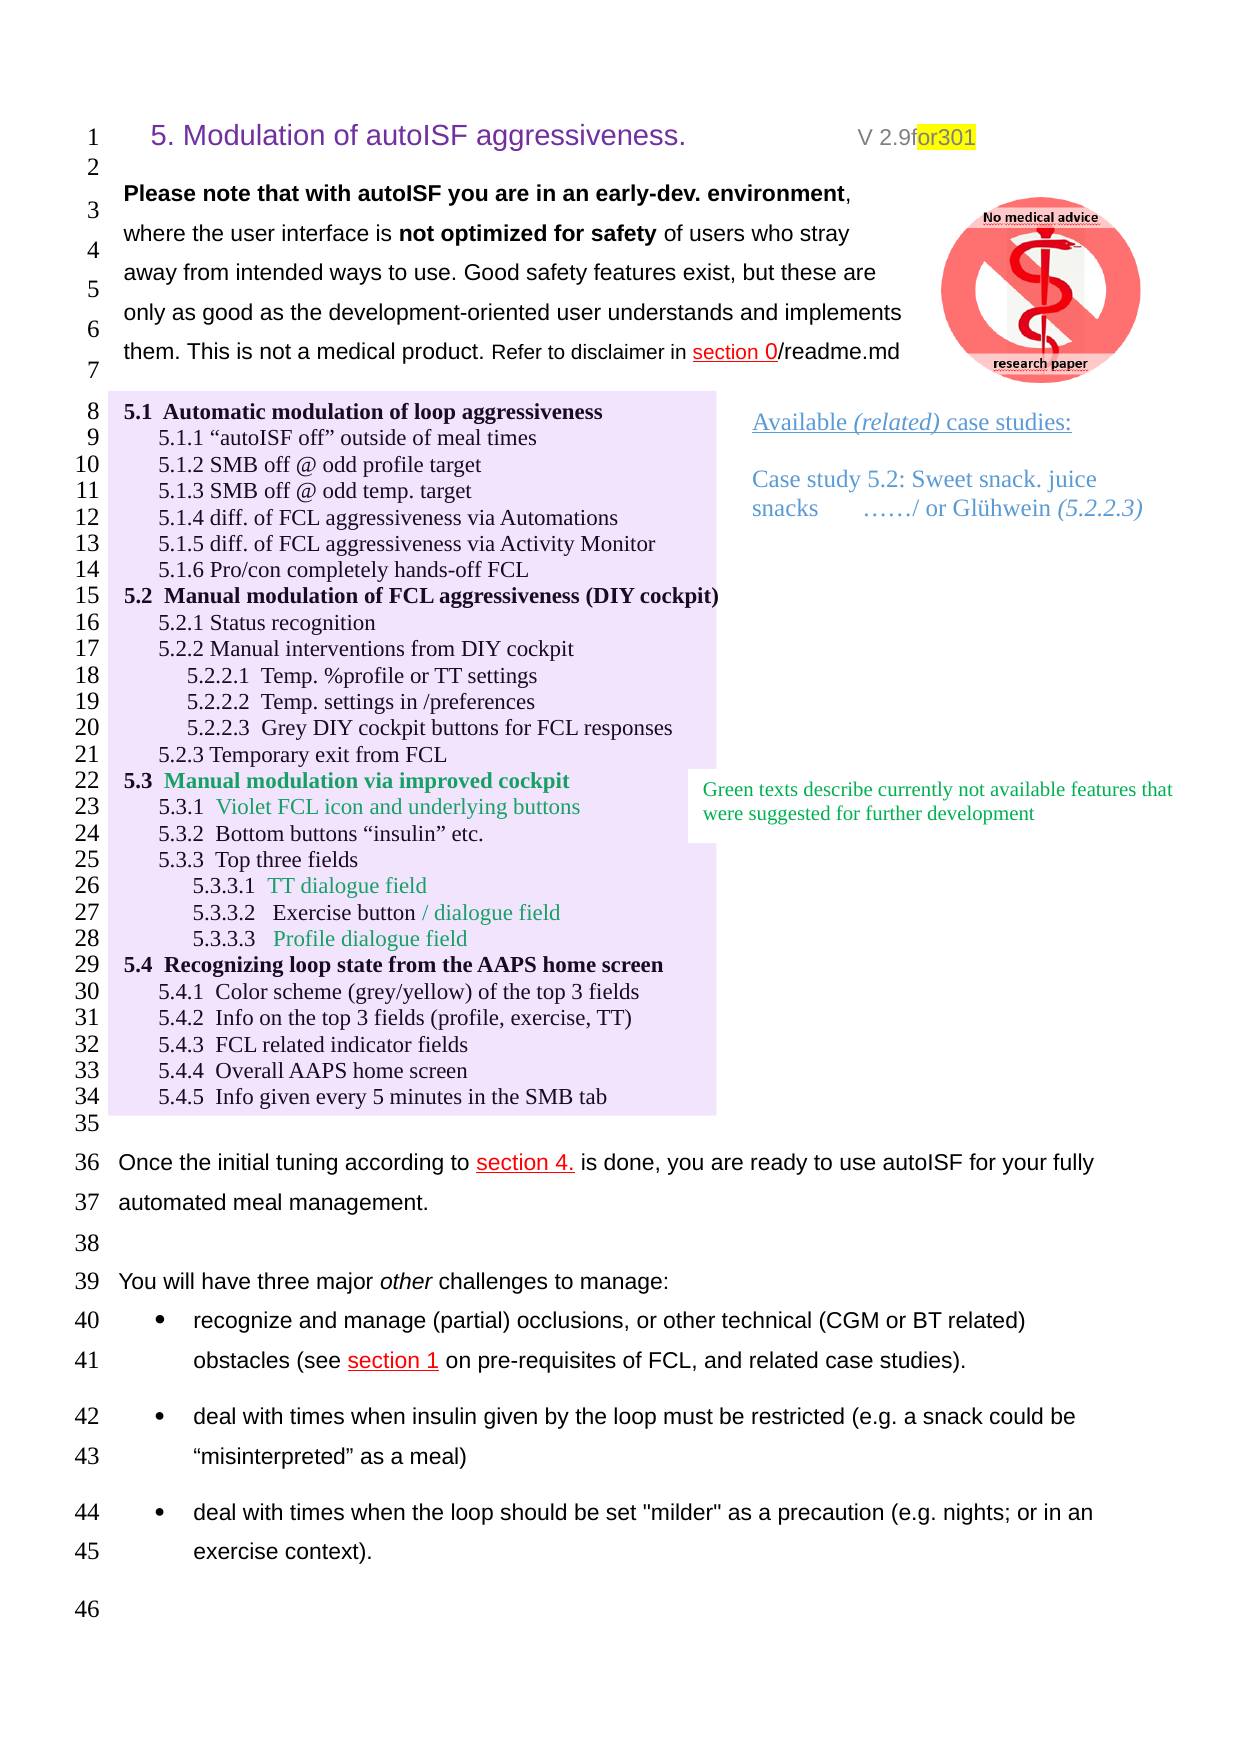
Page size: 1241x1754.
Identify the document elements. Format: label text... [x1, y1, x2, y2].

text 5.4 Recognizing loop state from the AAPS home screen [717, 952, 1122, 978]
text 5.3.3.3 Profile dialogue field [717, 925, 1122, 952]
text Case study 5.2: Sweet snack. juice snacks ……/ or Glühwein (5.2.2.3) [752, 464, 1155, 522]
text 5.2 Manual modulation of FCL aggressiveness (DIY cockpit) [717, 583, 1122, 609]
text You will have three major other challenges to manage: [118, 1268, 1122, 1294]
text Green texts describe currently not available features that were suggested for further development [703, 777, 1176, 825]
text 5.1 Automatic modulation of loop aggressiveness [717, 398, 1170, 583]
text 5.2.2 Manual interventions from DIY cockpit [717, 635, 1122, 662]
text 5.4.4 Overall AAPS home screen [717, 1057, 1122, 1083]
list deal with times when the loop should be set "milder" as a precaution (e.g. nights; or in an exercise context). [156, 1499, 1122, 1565]
text 5.4.5 Info given every 5 minutes in the SMB tab [717, 1083, 1122, 1110]
list deal with times when insulin given by the loop must be restricted (e.g. a snack could be “misinterpreted” as a meal) [156, 1403, 1122, 1469]
text 5.2.2.3 Grey DIY cockpit buttons for FCL responses [717, 714, 1122, 741]
list how swapping the sequence in which the automations appear in the Automation list would lead to different SMB impacts. [118, 1057, 717, 1083]
text 5.3.3.2 Exercise button / dialogue field [717, 899, 1122, 925]
text 5.2.2.2 Temp. settings in /preferences [717, 688, 1122, 714]
list whether the TT duration is chosen appropriately [118, 1031, 717, 1057]
text 5.3.3.1 TT dialogue field [717, 872, 1122, 899]
text 5.2.2.1 Temp. %profile or TT settings [717, 662, 1122, 688]
text Please note that with autoISF you are in an early-dev. environment, where the user interface is not optimized for safety of users who stray away from intended ways to use. Good safety features exist, but these are only as good as the development-oriented user understands and implements them. This is not a medical product. Refer to disclaimer in section 0/readme.md [123, 180, 908, 364]
text 5.3.3 Top three fields [717, 846, 1122, 872]
text 5.4.1 Color scheme (grey/yellow) of the top 3 fields [717, 978, 1122, 1004]
text 5.2.3 Temporary exit from FCL [717, 741, 1122, 767]
text 5.2.1 Status recognition [717, 609, 1122, 635]
text 5.4.3 FCL related indicator fields [717, 1031, 1122, 1057]
text 5.1.3 Odd-numbered temp. targets (TT) set via Automation, to block SMBs [118, 1083, 717, 1110]
text 5.4.2 Info on the top 3 fields (profile, exercise, TT) [717, 1004, 1122, 1031]
text 5. Modulation of autoISF aggressiveness. V 2.9for301 [118, 118, 1122, 152]
text Once the initial tuning according to section 4. is done, you are ready to use autoISF for your fully automated meal management. [118, 1149, 1122, 1215]
list recognize and manage (partial) occlusions, or other technical (CGM or BT related) obstacles (see section 1 on pre-requisites of FCL, and related case studies). [156, 1307, 1122, 1373]
text Available (related) case studies: [752, 407, 1155, 436]
text 5.3 Manual modulation via improved cockpit [688, 767, 1191, 843]
